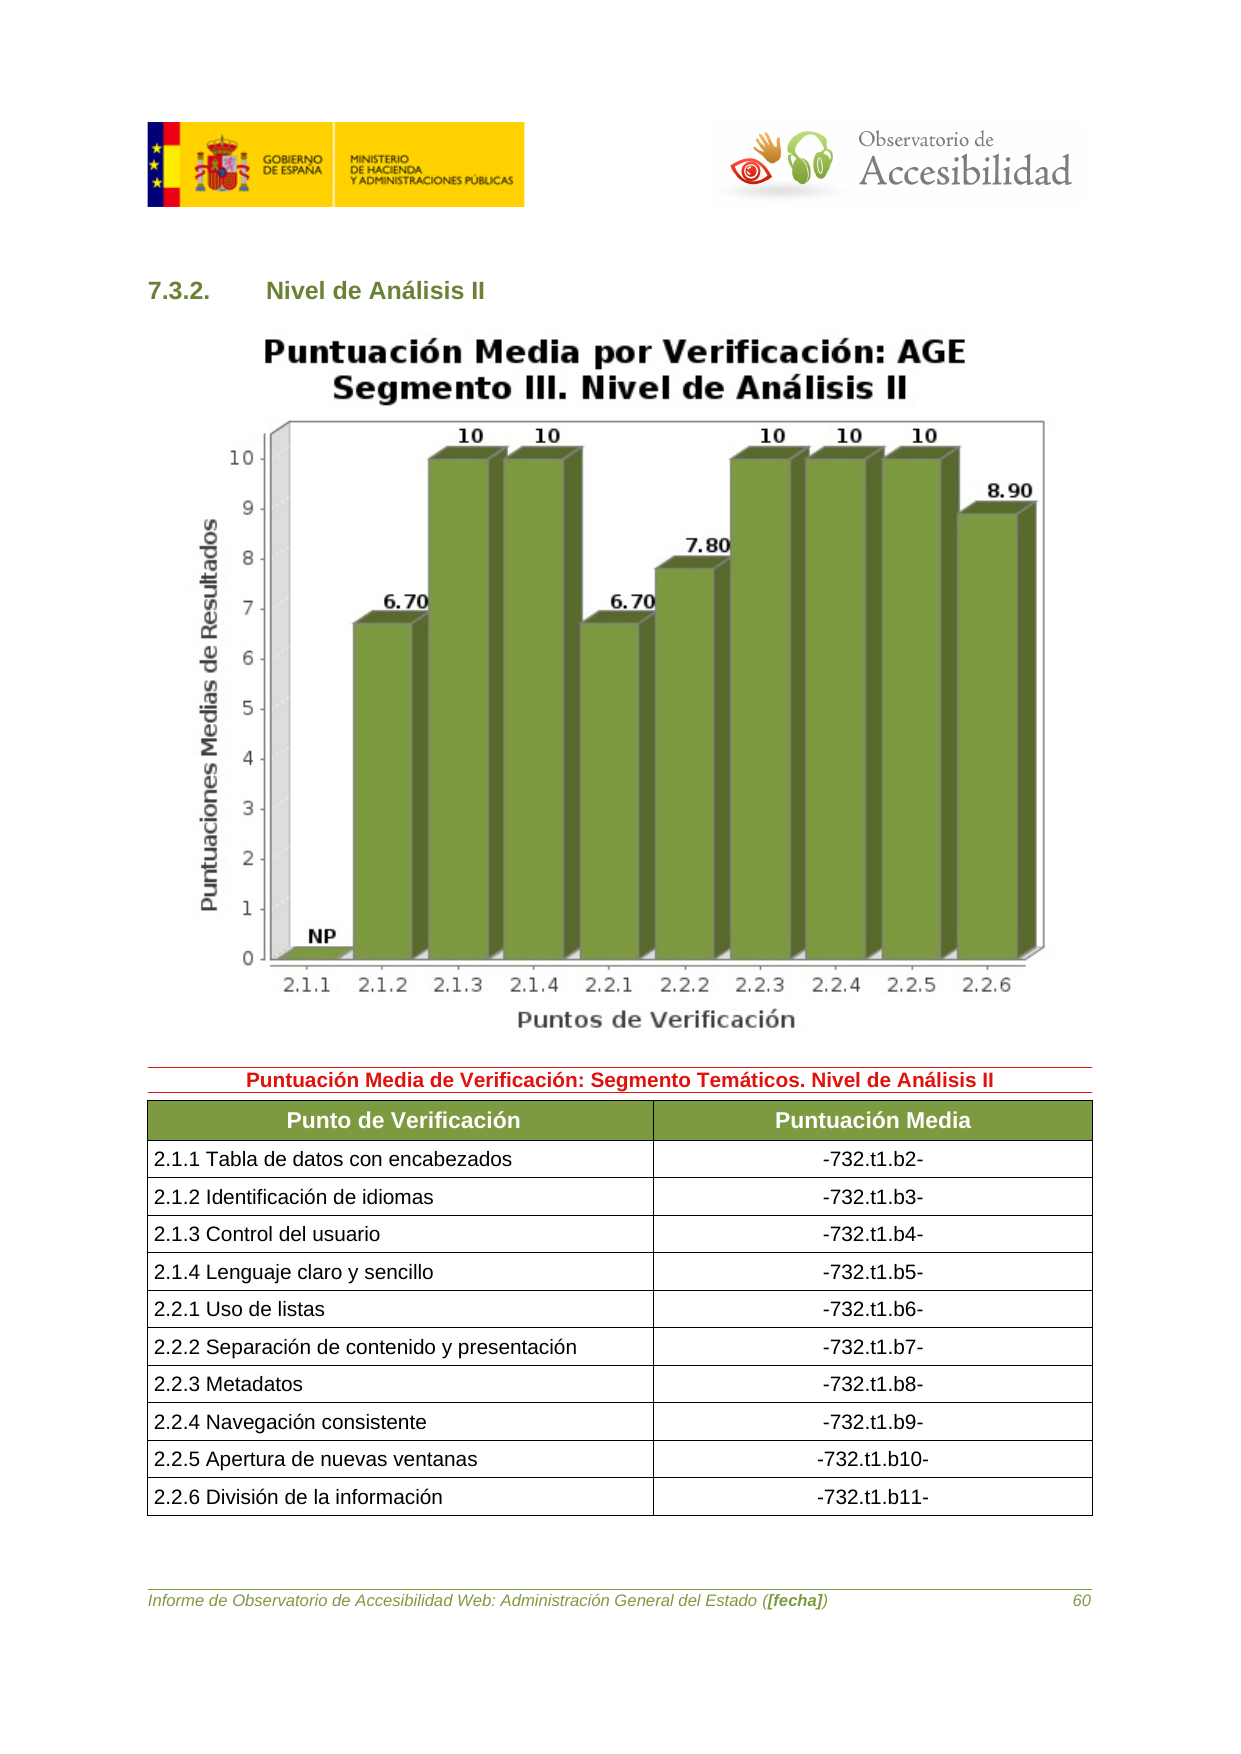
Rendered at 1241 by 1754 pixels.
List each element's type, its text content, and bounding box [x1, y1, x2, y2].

table_cell -732.t1.b11- [654, 1478, 1092, 1515]
table_cell 2.2.3 Metadatos [148, 1366, 653, 1402]
table_header Puntuación Media [654, 1101, 1092, 1140]
table_cell 2.1.3 Control del usuario [148, 1216, 653, 1252]
table_cell -732.t1.b9- [654, 1403, 1092, 1440]
text Puntuación Media de Verificación: Segmento Temáticos. Nivel de Análisis II [148, 1068, 1092, 1092]
picture [710, 122, 1086, 205]
list Nivel de Análisis II [148, 276, 1092, 304]
table_cell 2.1.4 Lenguaje claro y sencillo [148, 1253, 653, 1290]
table_cell -732.t1.b7- [654, 1328, 1092, 1365]
table_cell -732.t1.b2- [654, 1141, 1092, 1177]
table_cell 2.2.4 Navegación consistente [148, 1403, 653, 1440]
table_cell 2.2.1 Uso de listas [148, 1291, 653, 1327]
table_cell 2.1.1 Tabla de datos con encabezados [148, 1141, 653, 1177]
table_cell -732.t1.b5- [654, 1253, 1092, 1290]
table_cell -732.t1.b3- [654, 1178, 1092, 1215]
table_cell -732.t1.b8- [654, 1366, 1092, 1402]
table_cell 2.2.5 Apertura de nuevas ventanas [148, 1441, 653, 1477]
table_cell -732.t1.b4- [654, 1216, 1092, 1252]
table_cell -732.t1.b6- [654, 1291, 1092, 1327]
table_cell 2.1.2 Identificación de idiomas [148, 1178, 653, 1215]
table_cell 2.2.2 Separación de contenido y presentación [148, 1328, 653, 1365]
picture [147, 122, 525, 207]
picture [178, 332, 1062, 1042]
table_cell -732.t1.b10- [654, 1441, 1092, 1477]
table_cell 2.2.6 División de la información [148, 1478, 653, 1515]
table_header Punto de Verificación [148, 1101, 653, 1140]
